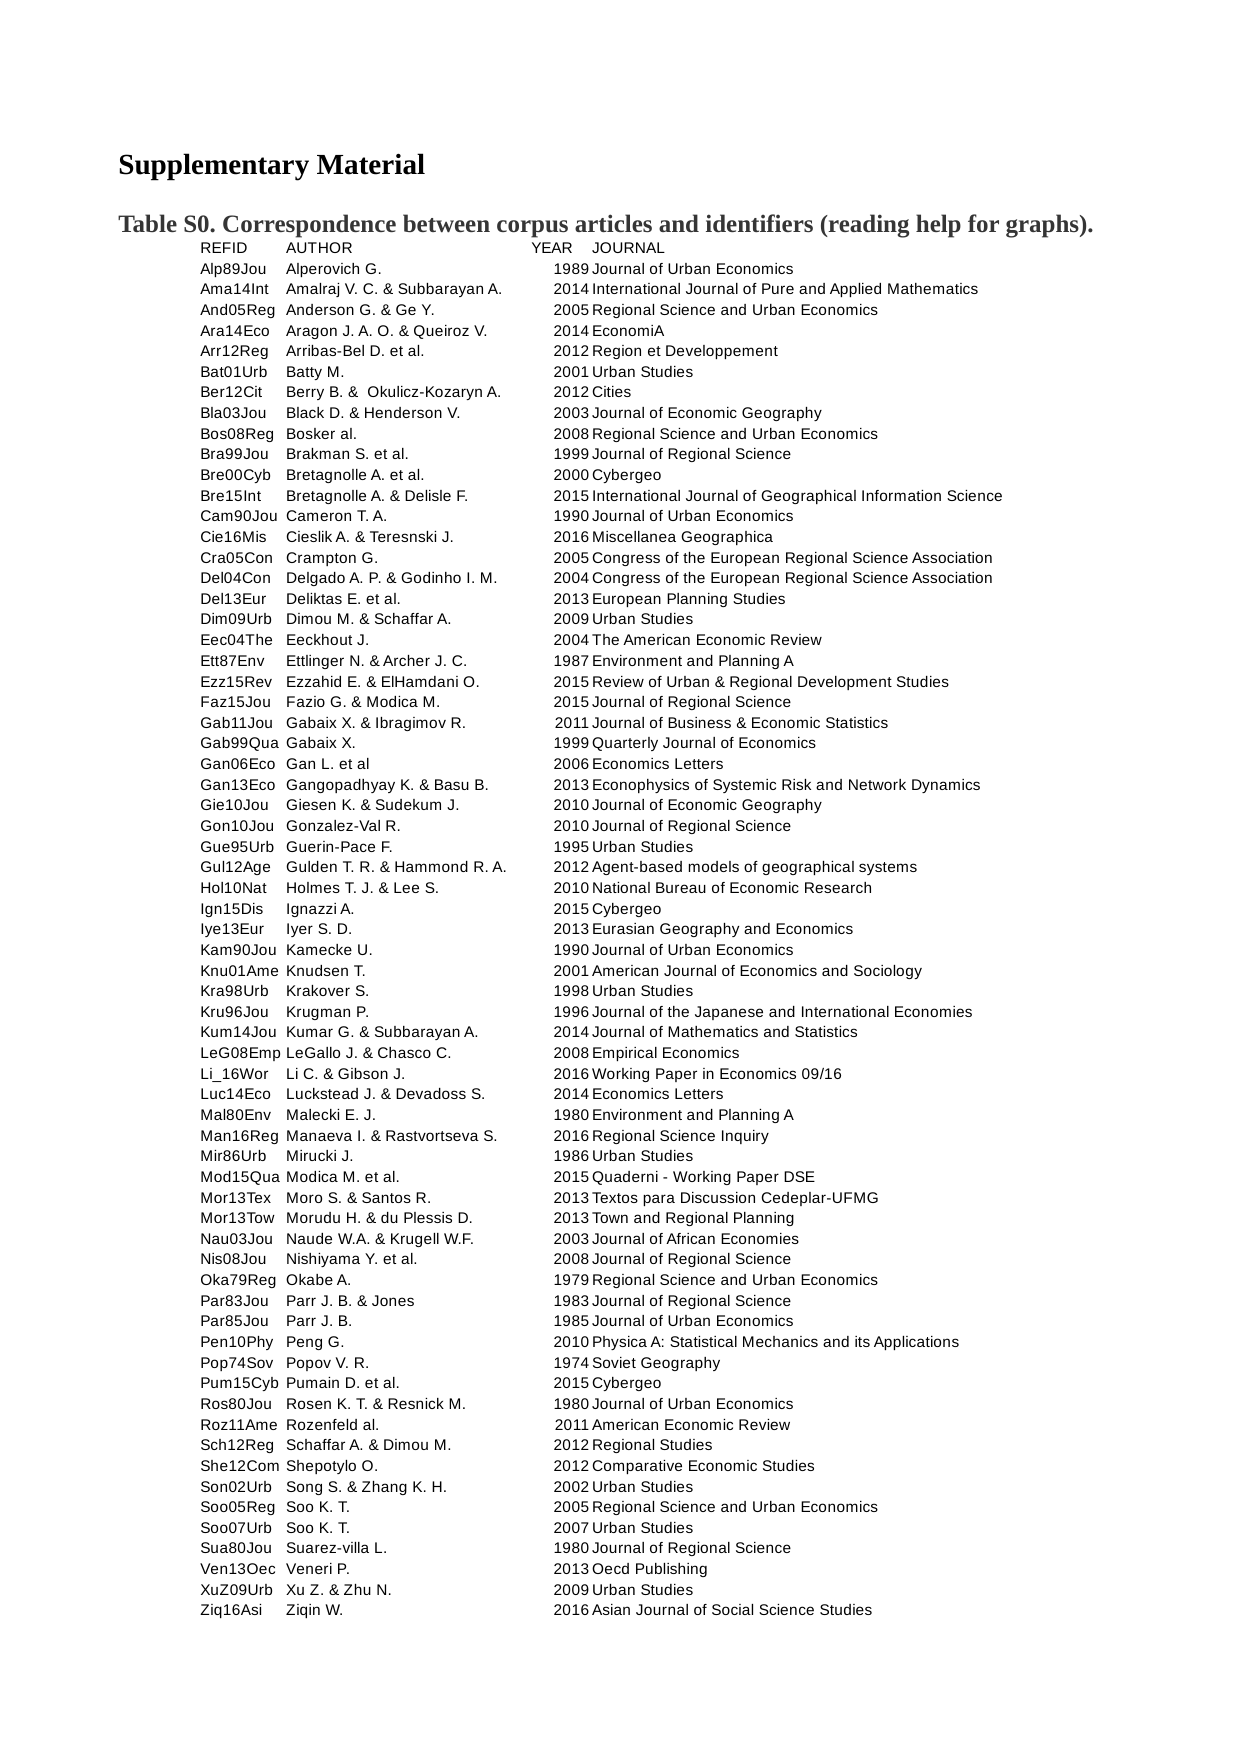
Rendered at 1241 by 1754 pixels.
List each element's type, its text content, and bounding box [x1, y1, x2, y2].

text Table S0. Correspondence between corpus articles and identifiers (reading help for graphs). [118, 209, 1122, 238]
text Supplementary Material [118, 147, 1122, 180]
